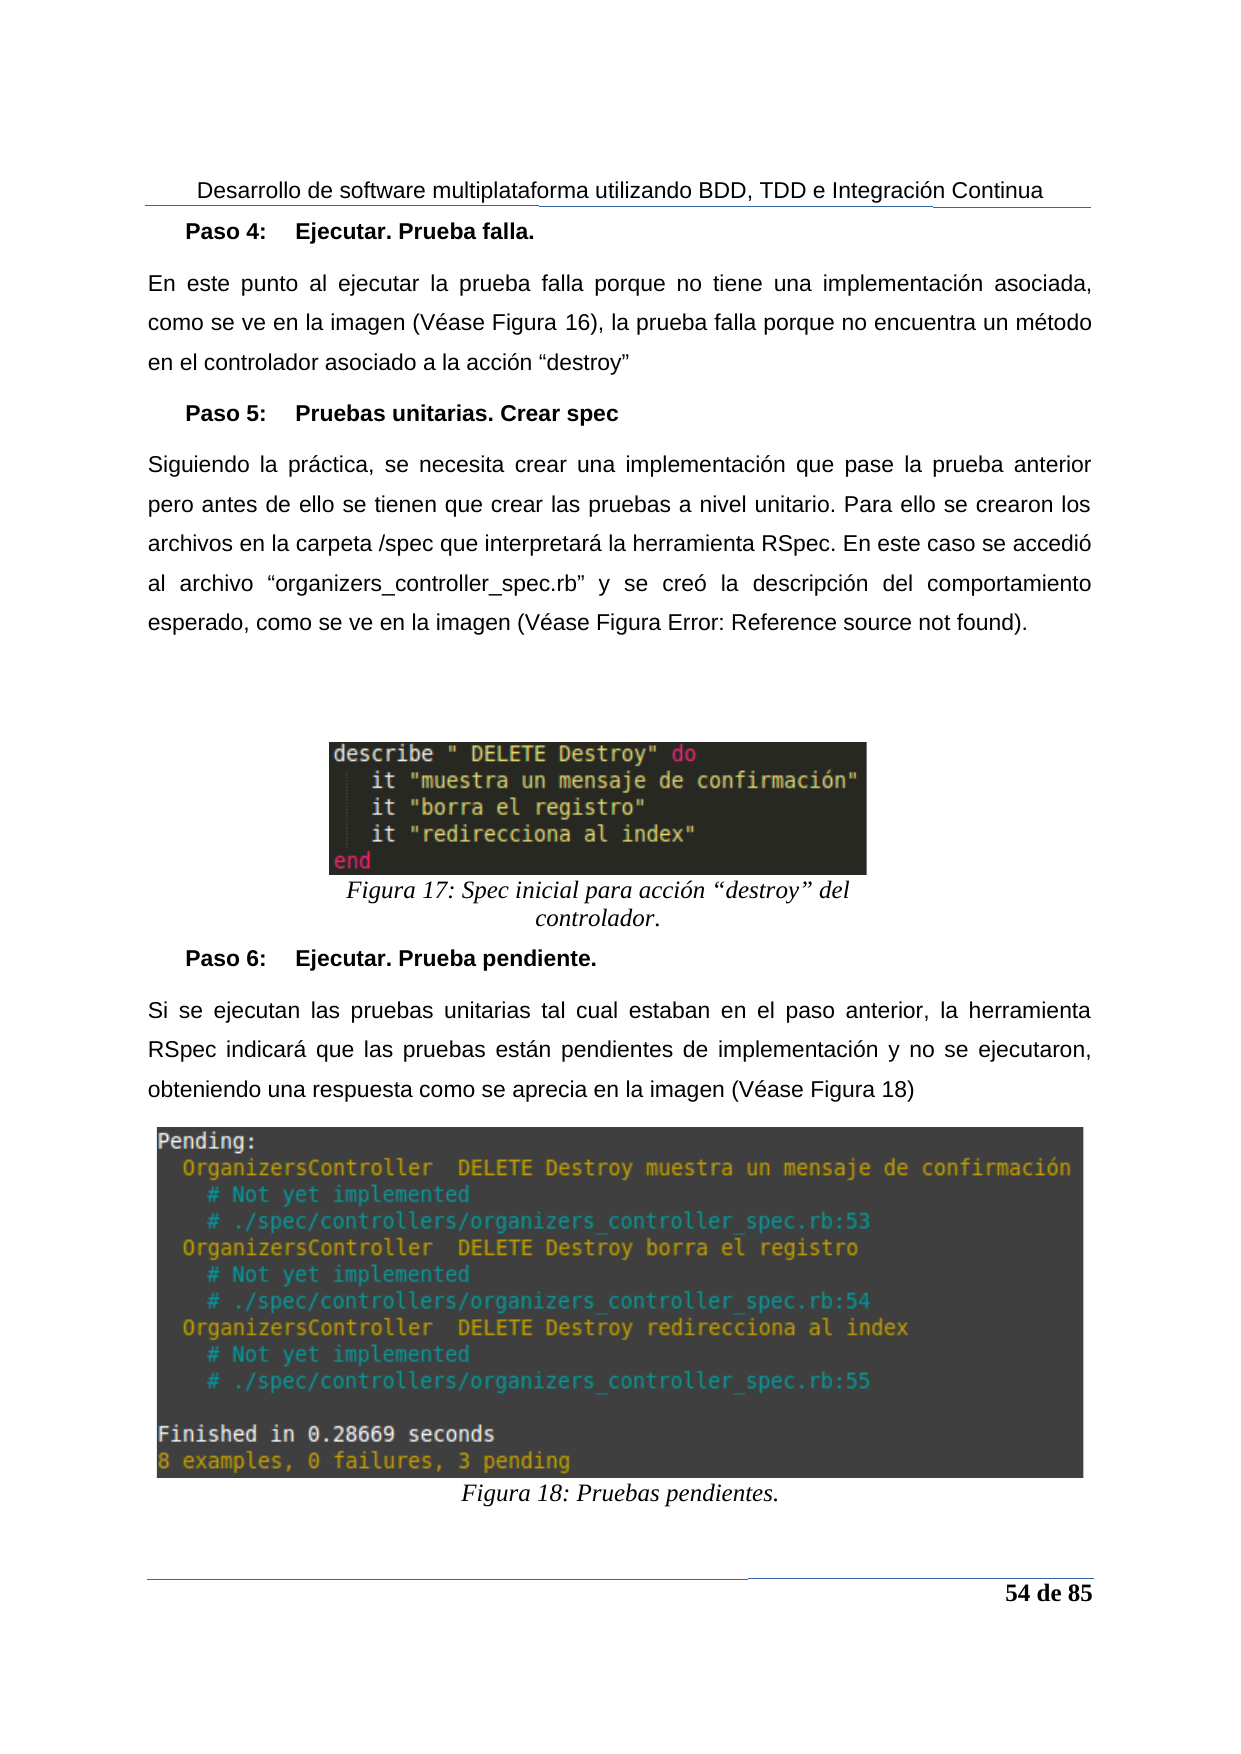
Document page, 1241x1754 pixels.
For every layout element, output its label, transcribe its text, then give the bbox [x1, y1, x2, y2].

list Figura 18: Pruebas pendientes. [157, 1478, 1083, 1506]
text En este punto al ejecutar la prueba falla porque no tiene una implementación asociada, como se ve en la imagen (Véase Figura 16), la prueba falla porque no encuentra un método en el controlador asociado a la acción “destroy” [148, 269, 1093, 375]
list Ejecutar. Prueba pendiente. [185, 711, 1093, 972]
text Siguiendo la práctica, se necesita crear una implementación que pase la prueba anterior pero antes de ello se tienen que crear las pruebas a nivel unitario. Para ello se crearon los archivos en la carpeta /spec que interpretará la herramienta RSpec. En este caso se accedió al archivo “organizers_controller_spec.rb” y se creó la descripción del comportamiento esperado, como se ve en la imagen (Véase Figura Error: No se encuentra la fuente de referencia). [148, 451, 1093, 635]
picture [156, 1127, 1084, 1478]
text Si se ejecutan las pruebas unitarias tal cual estaban en el paso anterior, la herramienta RSpec indicará que las pruebas están pendientes de implementación y no se ejecutaron, obteniendo una respuesta como se aprecia en la imagen (Véase Figura 18) [148, 997, 1093, 1102]
text Figura 17: Spec inicial para acción “destroy” del controlador. [329, 875, 867, 932]
picture [329, 742, 867, 875]
list Pruebas unitarias. Crear spec [185, 400, 1093, 426]
list Ejecutar. Prueba falla. [185, 218, 1093, 245]
